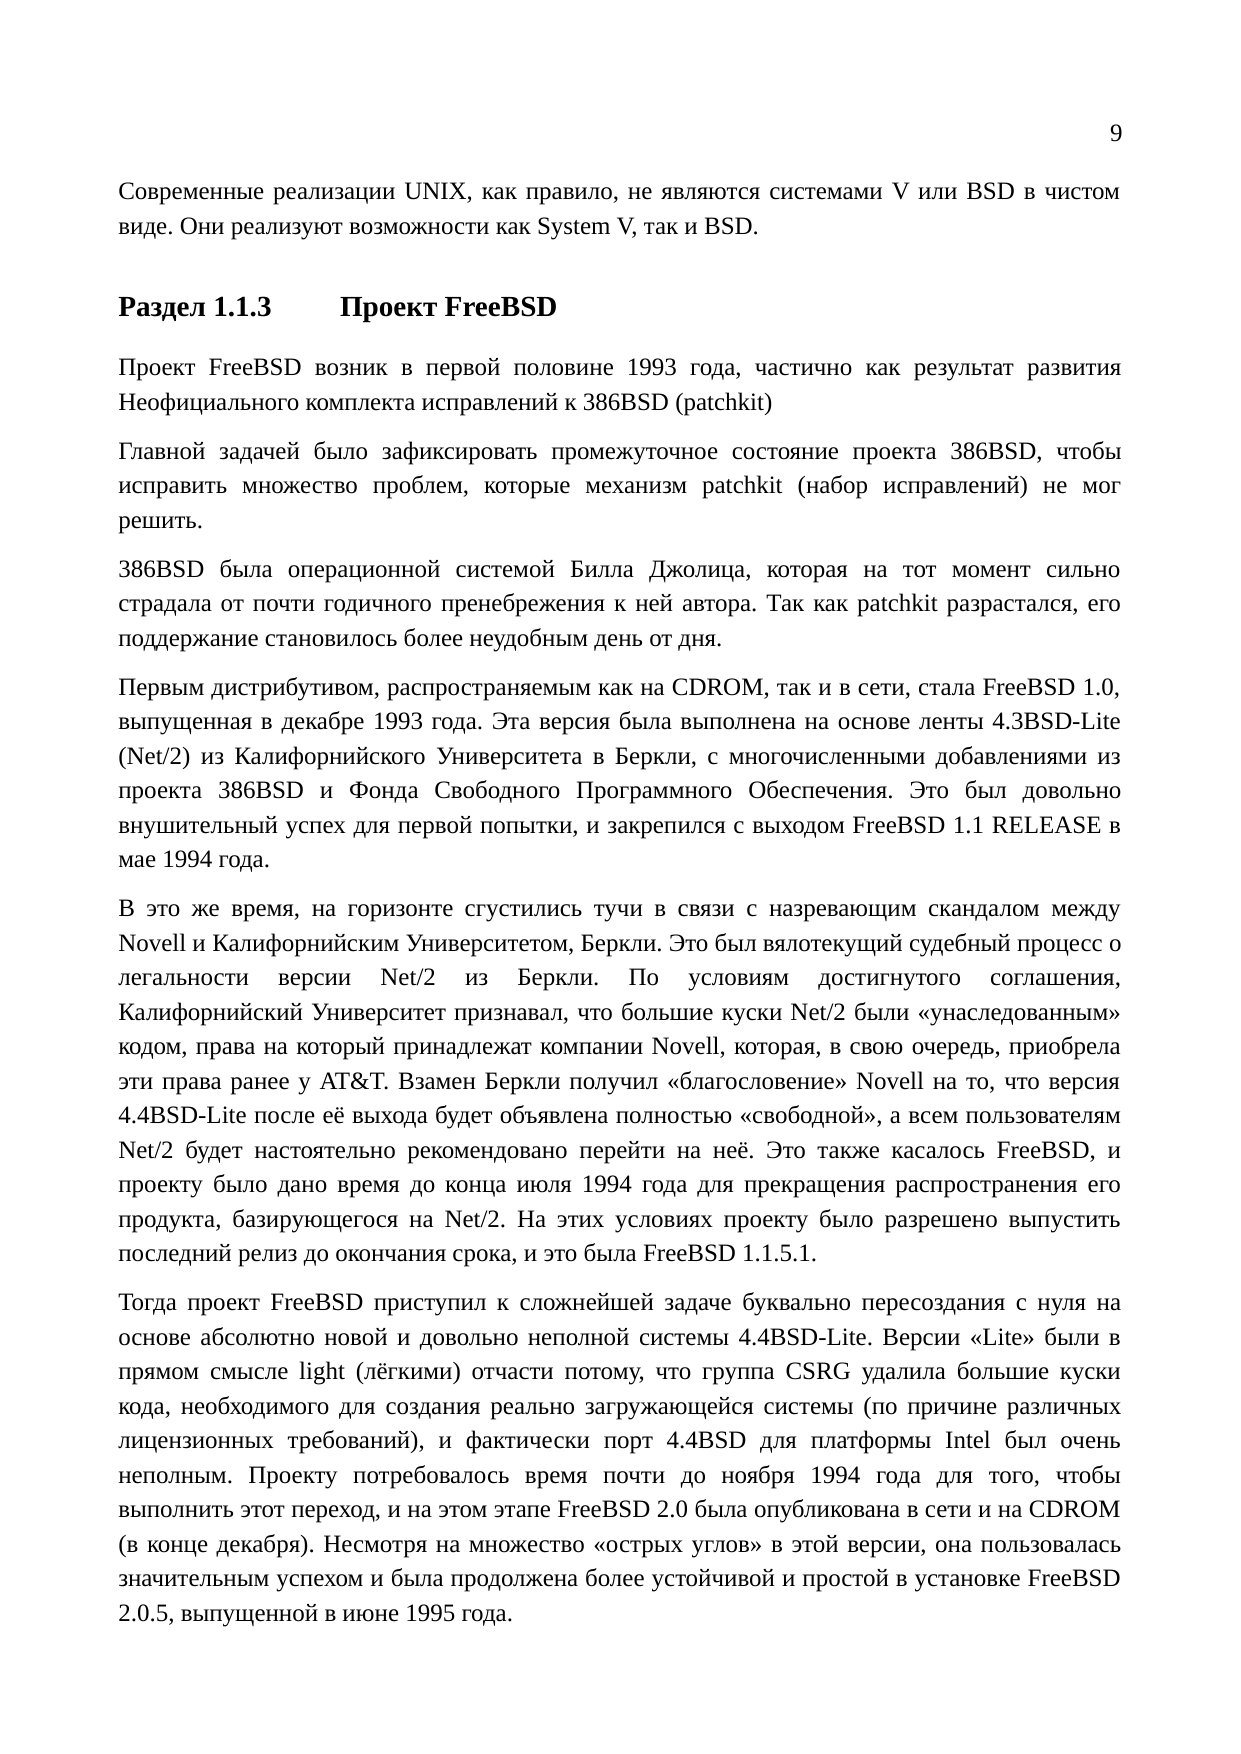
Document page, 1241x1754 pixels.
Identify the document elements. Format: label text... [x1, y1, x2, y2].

text 386BSD была операционной системой Билла Джолица, которая на тот момент сильно страдала от почти годичного пренебрежения к ней автора. Так как patchkit разрастался, его поддержание становилось более неудобным день от дня. [118, 554, 1122, 652]
text В это же время, на горизонте сгустились тучи в связи с назревающим скандалом между Novell и Калифорнийским Университетом, Беркли. Это был вялотекущий судебный процесс о легальности версии Net/2 из Беркли. По условиям достигнутого соглашения, Калифорнийский Университет признавал, что большие куски Net/2 были «унаследованным» кодом, права на который принадлежат компании Novell, которая, в свою очередь, приобрела эти права ранее у AT&T. Взамен Беркли получил «благословение» Novell на то, что версия 4.4BSD-Lite после её выхода будет объявлена полностью «свободной», а всем пользователям Net/2 будет настоятельно рекомендовано перейти на неё. Это также касалось FreeBSD, и проекту было дано время до конца июля 1994 года для прекращения распространения его продукта, базирующегося на Net/2. На этих условиях проекту было разрешено выпустить последний релиз до окончания срока, и это была FreeBSD 1.1.5.1. [118, 893, 1122, 1267]
text Проект FreeBSD возник в первой половине 1993 года, частично как результат развития Неофициального комплекта исправлений к 386BSD (patchkit) [118, 352, 1122, 416]
subtitle Проект FreeBSD [118, 289, 1122, 323]
text Современные реализации UNIX, как правило, не являются системами V или BSD в чистом виде. Они реализуют возможности как System V, так и BSD. [118, 176, 1122, 239]
text Главной задачей было зафиксировать промежуточное состояние проекта 386BSD, чтобы исправить множество проблем, которые механизм patchkit (набор исправлений) не мог решить. [118, 436, 1122, 534]
text Первым дистрибутивом, распространяемым как на CDROM, так и в сети, стала FreeBSD 1.0, выпущенная в декабре 1993 года. Эта версия была выполнена на основе ленты 4.3BSD-Lite (Net/2) из Калифорнийского Университета в Беркли, с многочисленными добавлениями из проекта 386BSD и Фонда Свободного Программного Обеспечения. Это был довольно внушительный успех для первой попытки, и закрепился с выходом FreeBSD 1.1 RELEASE в мае 1994 года. [118, 672, 1122, 873]
text Тогда проект FreeBSD приступил к сложнейшей задаче буквально пересоздания с нуля на основе абсолютно новой и довольно неполной системы 4.4BSD-Lite. Версии «Lite» были в прямом смысле light (лёгкими) отчасти потому, что группа CSRG удалила большие куски кода, необходимого для создания реально загружающейся системы (по причине различных лицензионных требований), и фактически порт 4.4BSD для платформы Intel был очень неполным. Проекту потребовалось время почти до ноября 1994 года для того, чтобы выполнить этот переход, и на этом этапе FreeBSD 2.0 была опубликована в сети и на CDROM (в конце декабря). Несмотря на множество «острых углов» в этой версии, она пользовалась значительным успехом и была продолжена более устойчивой и простой в установке FreeBSD 2.0.5, выпущенной в июне 1995 года. [118, 1287, 1122, 1626]
